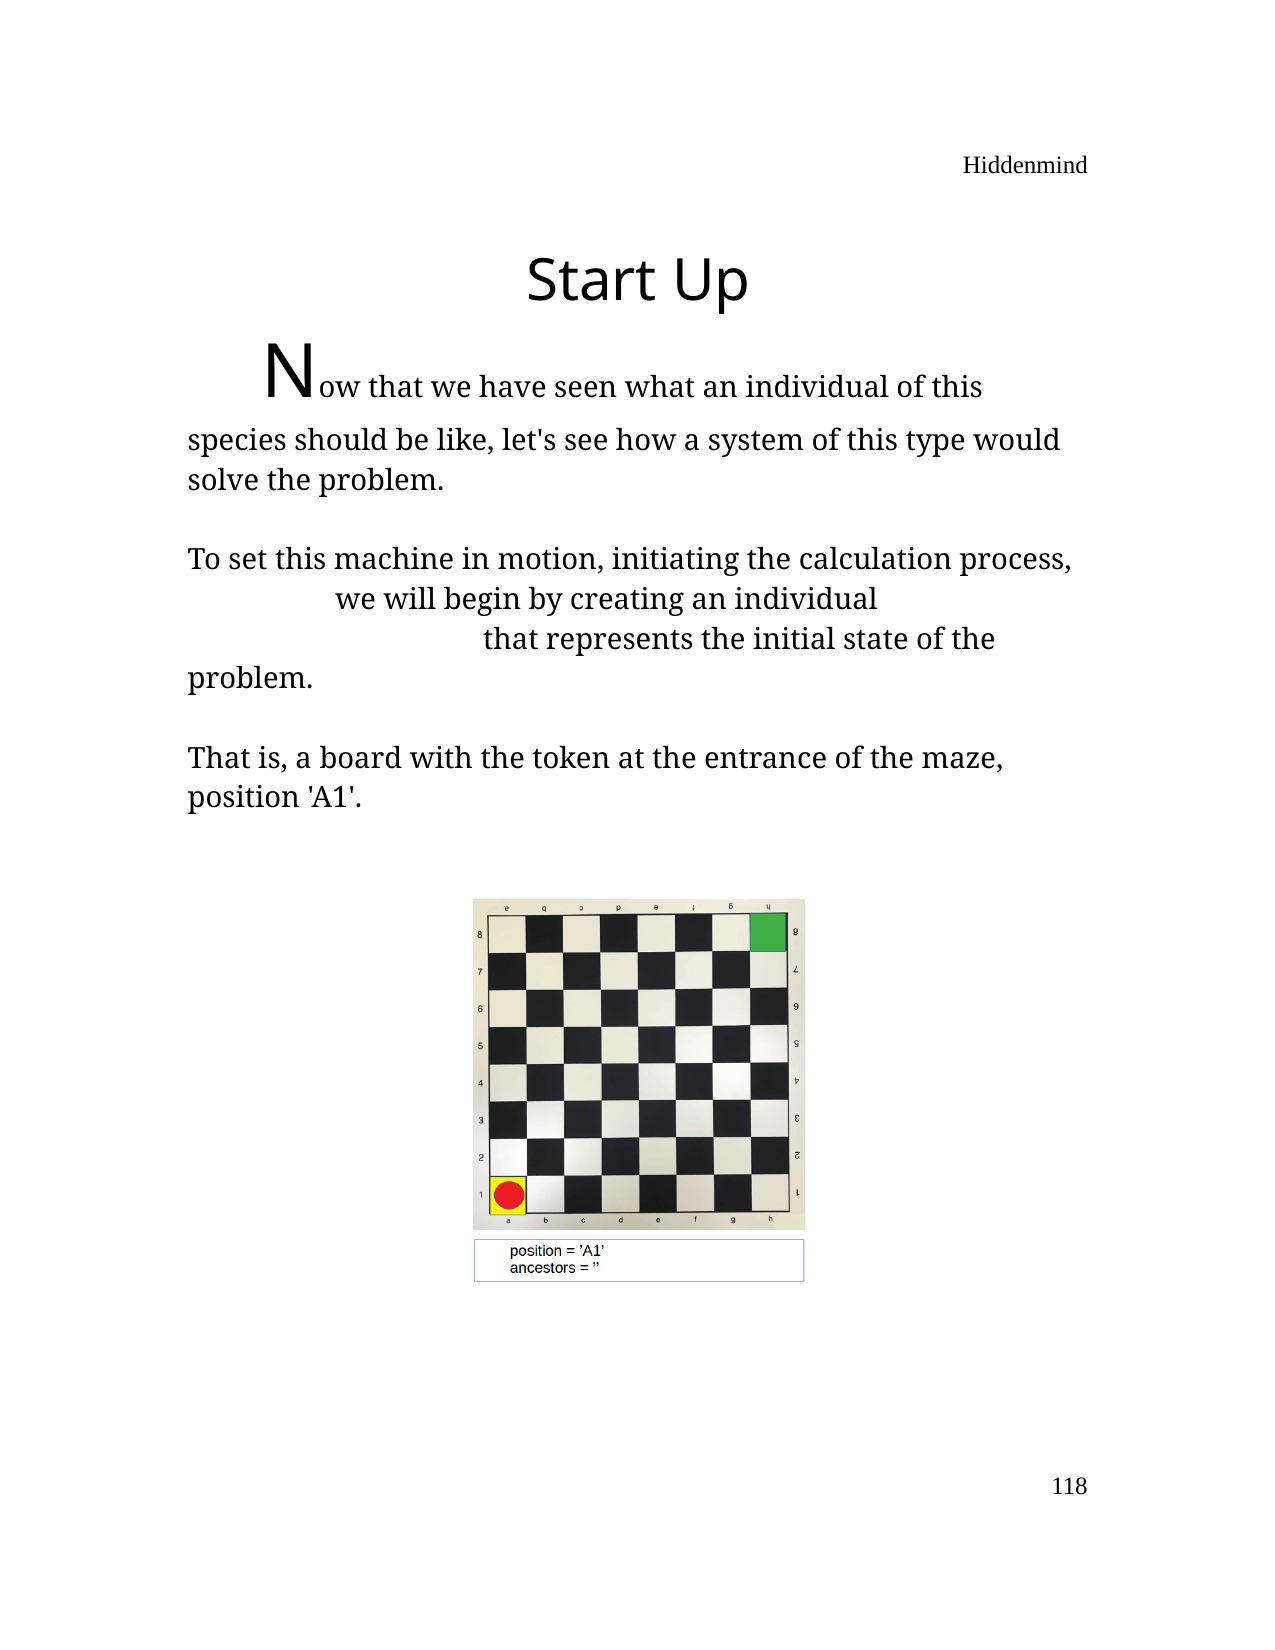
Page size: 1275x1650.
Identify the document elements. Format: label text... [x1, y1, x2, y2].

text To set this machine in motion, initiating the calculation process, [187, 538, 1087, 578]
text Now that we have seen what an individual of this species should be like, let's see how a system of this type would solve the problem. [187, 210, 1087, 499]
text that represents the initial state of the problem. [187, 618, 1087, 697]
text That is, a board with the token at the entrance of the maze, position 'A1'. [187, 737, 1087, 816]
text we will begin by creating an individual [187, 578, 1087, 618]
picture [468, 895, 807, 1285]
